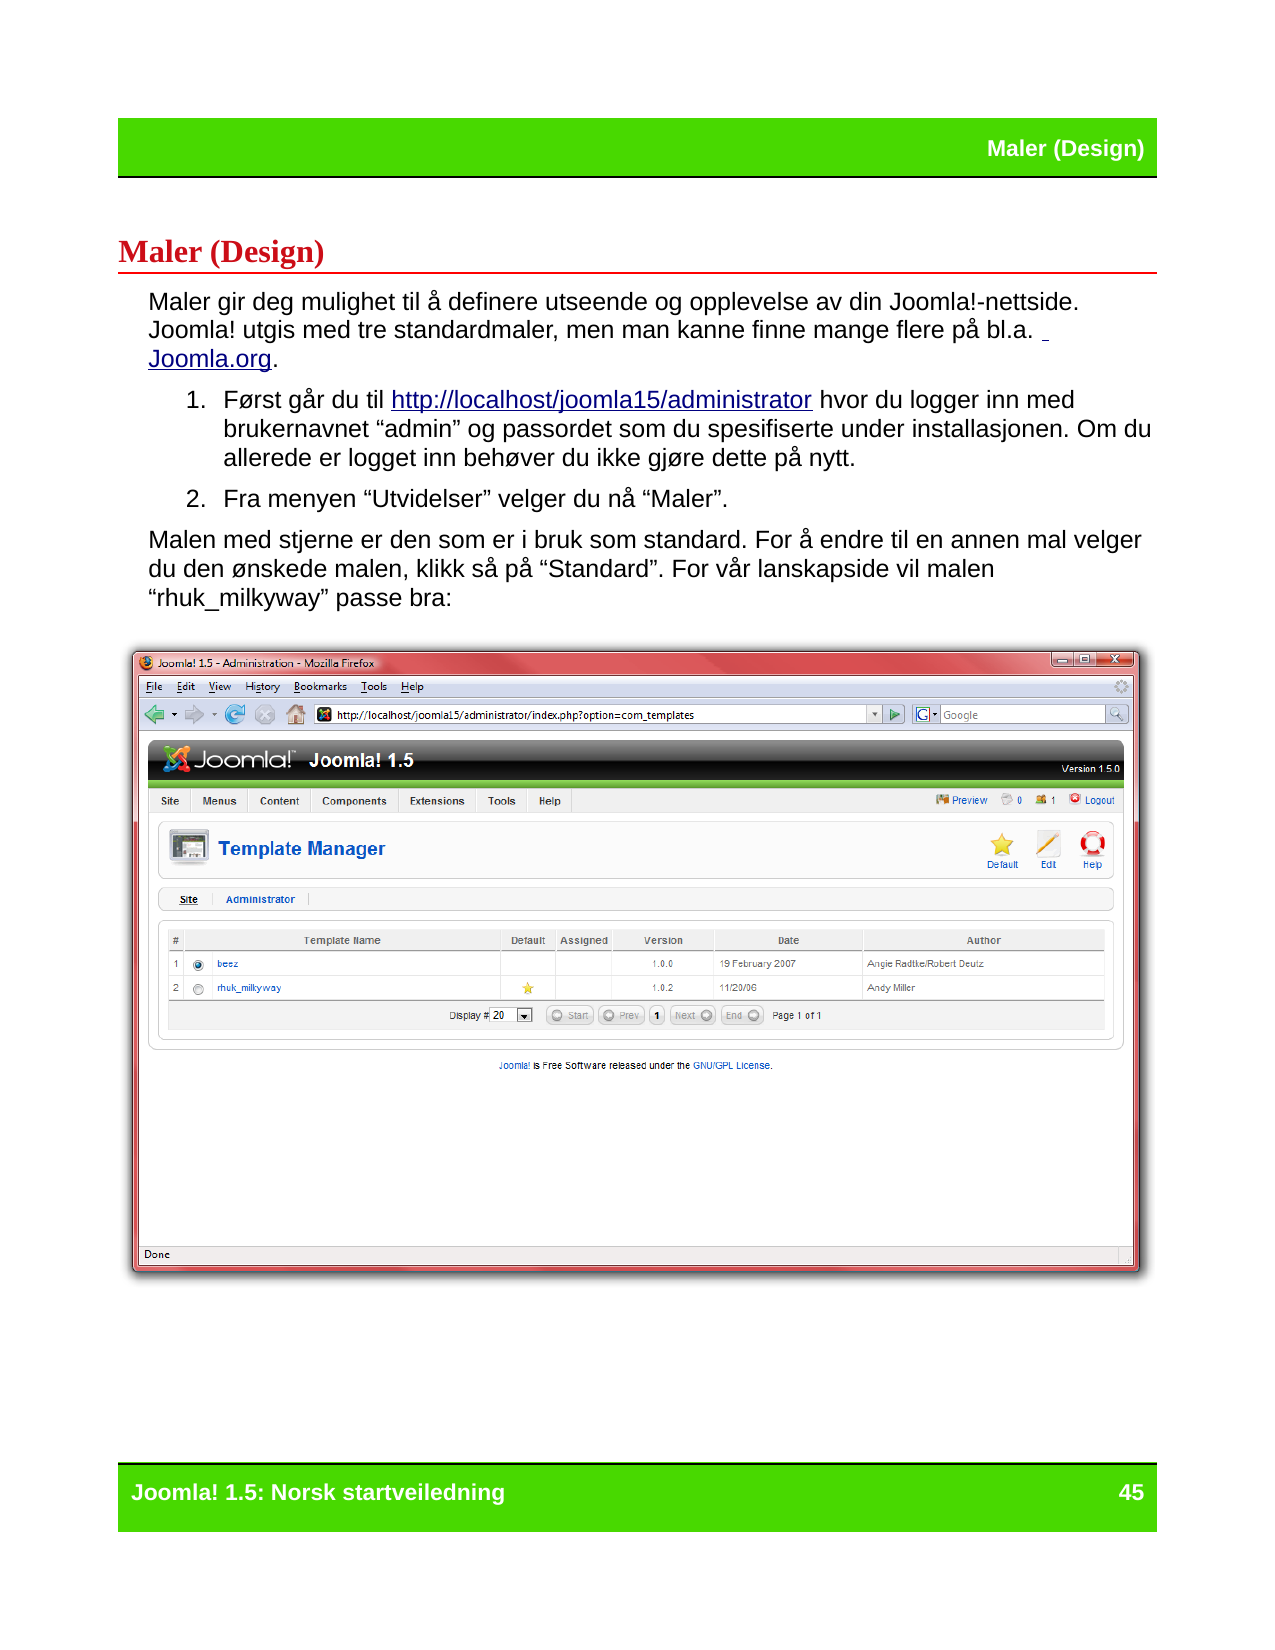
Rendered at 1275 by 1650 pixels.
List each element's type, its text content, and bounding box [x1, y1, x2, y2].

list Fra menyen “Utvidelser” velger du nå “Maler”. [186, 484, 1157, 513]
text Maler gir deg mulighet til å definere utseende og opplevelse av din Joomla!-nettside. Joomla! utgis med tre standardmaler, men man kanne finne mange flere på bl.a. Joomla.org. [148, 287, 1157, 373]
text Malen med stjerne er den som er i bruk som standard. For å endre til en annen mal velger du den ønskede malen, klikk så på “Standard”. For vår lanskapside vil malen “rhuk_milkyway” passe bra: [148, 525, 1157, 612]
subtitle Maler (Design) [118, 233, 1157, 272]
list Først går du til http://localhost/joomla15/administrator hvor du logger inn med brukernavnet “admin” og passordet som du spesifiserte under installasjonen. Om du allerede er logget inn behøver du ikke gjøre dette på nytt. [186, 385, 1157, 472]
picture [119, 638, 1156, 1288]
